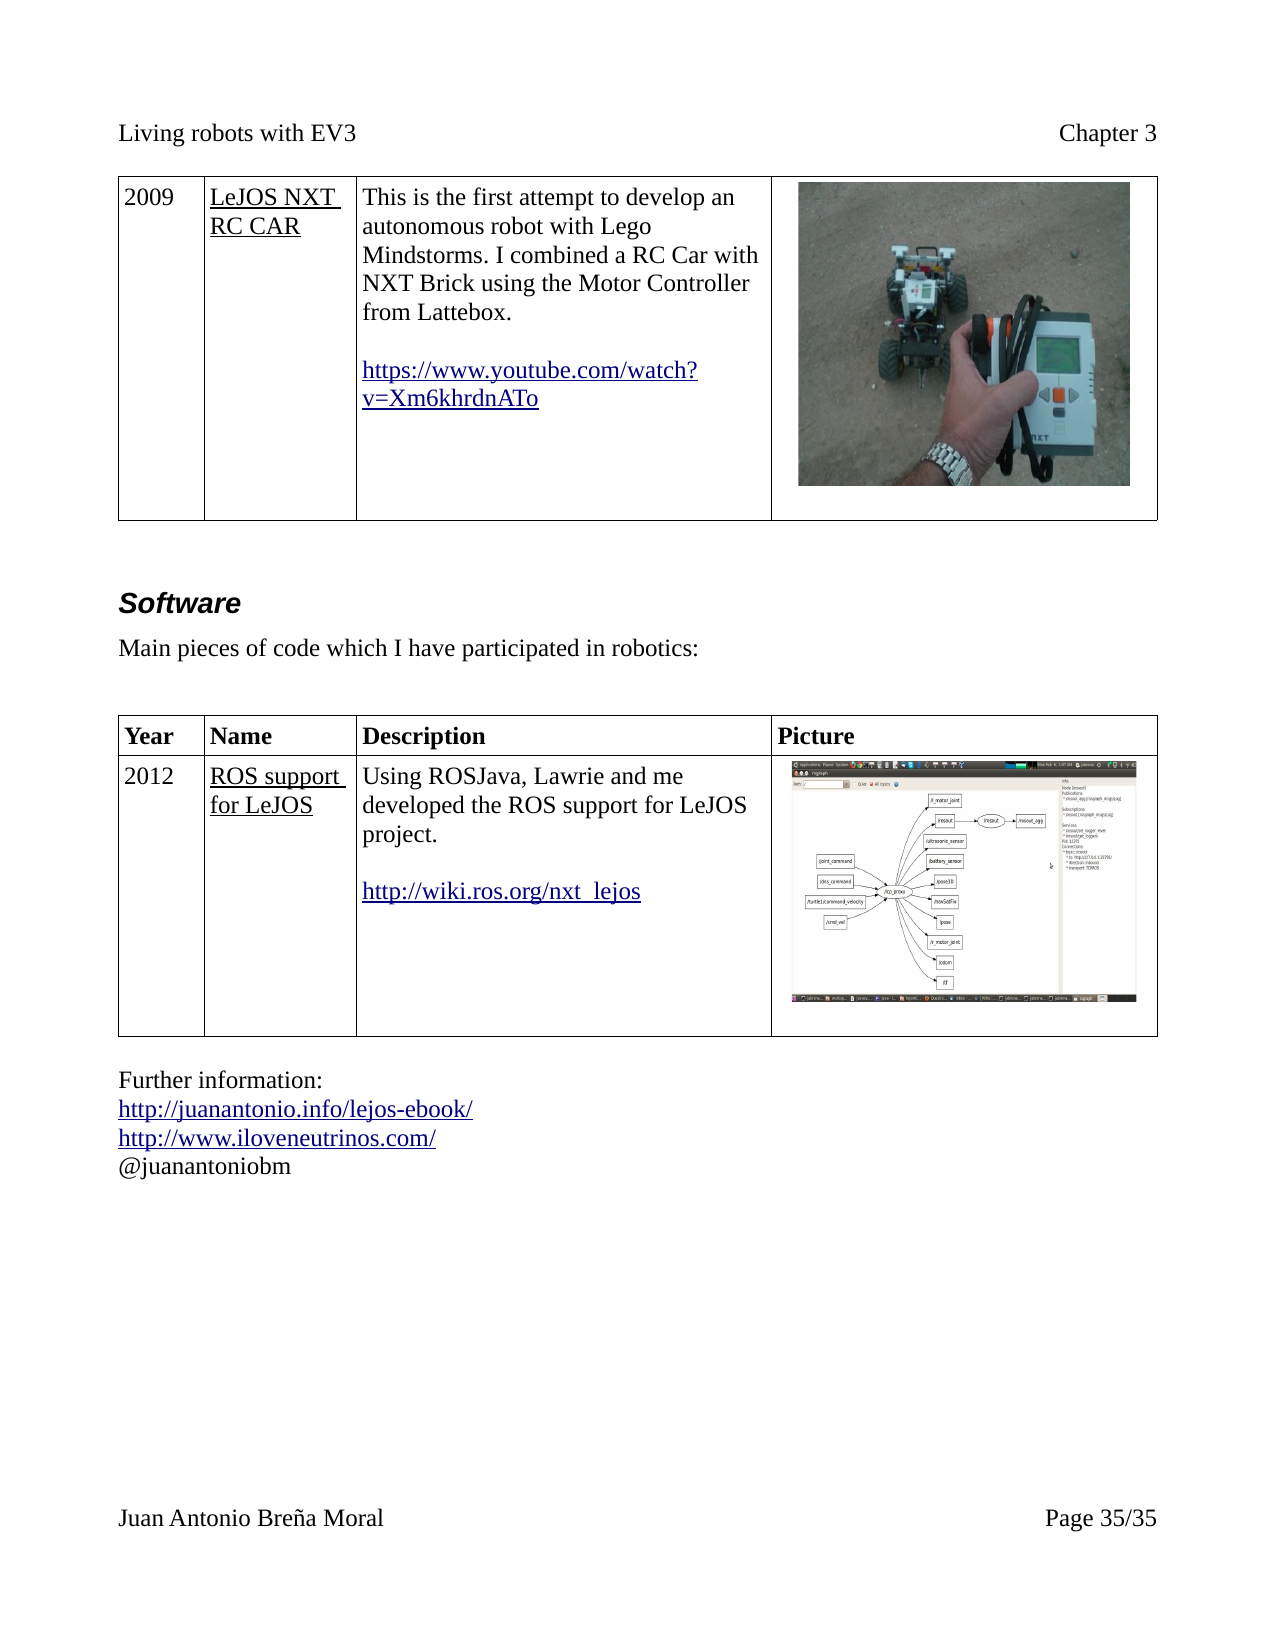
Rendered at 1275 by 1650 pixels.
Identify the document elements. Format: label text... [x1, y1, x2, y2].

table_cell [772, 756, 1157, 1036]
table_header Name [205, 716, 356, 755]
table_header Picture [772, 716, 1157, 755]
picture [791, 761, 1137, 1002]
table_cell 2009 [119, 177, 204, 520]
table_cell ROS support for LeJOS [205, 756, 356, 1036]
table_cell LeJOS NXT RC CAR [205, 177, 356, 520]
picture [798, 182, 1130, 486]
table_cell [772, 177, 1157, 520]
text Further information: [118, 1065, 1157, 1094]
text http://juanantonio.info/lejos-ebook/ [118, 1094, 1157, 1123]
table_cell 2012 [119, 756, 204, 1036]
table_header Year [119, 716, 204, 755]
table_cell Using ROSJava, Lawrie and me developed the ROS support for LeJOS project. http://wiki.ros.org/nxt_lejos [357, 756, 771, 1036]
table_header Description [357, 716, 771, 755]
text http://www.iloveneutrinos.com/ [118, 1123, 1157, 1151]
subtitle Software [118, 587, 1157, 620]
text Main pieces of code which I have participated in robotics: [118, 633, 1157, 661]
table_cell This is the first attempt to develop an autonomous robot with Lego Mindstorms. I combined a RC Car with NXT Brick using the Motor Controller from Lattebox. https://www.youtube.com/watch?v=Xm6khrdnATo [357, 177, 771, 520]
text @juanantoniobm [118, 1151, 1157, 1180]
